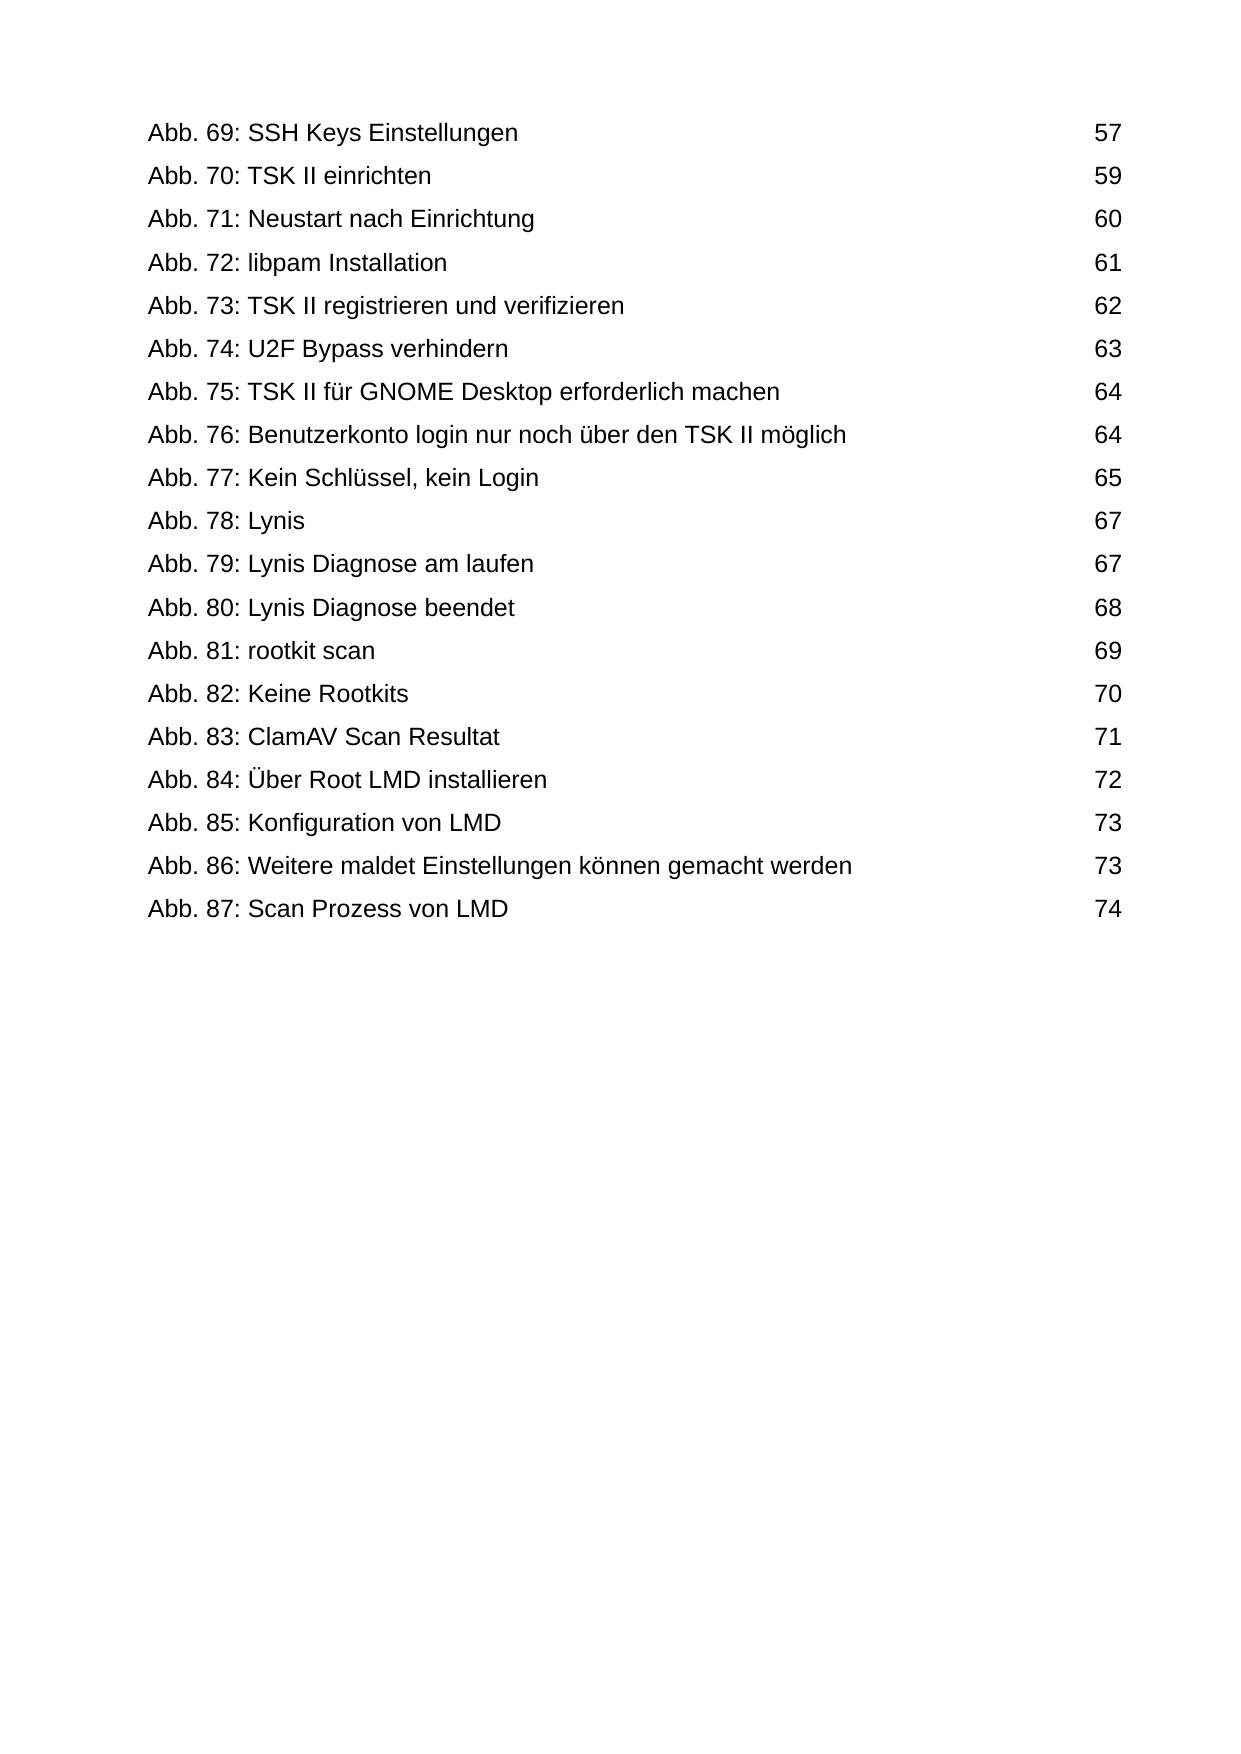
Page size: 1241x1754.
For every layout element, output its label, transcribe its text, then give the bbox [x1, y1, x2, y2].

text Abb. 77: Kein Schlüssel, kein Login 65 [148, 463, 1122, 492]
text Abb. 74: U2F Bypass verhindern 63 [148, 334, 1122, 362]
text Abb. 71: Neustart nach Einrichtung 60 [148, 204, 1122, 233]
text Abb. 69: SSH Keys Einstellungen 57 [148, 118, 1122, 147]
text Abb. 82: Keine Rootkits 70 [148, 679, 1122, 707]
text Abb. 76: Benutzerkonto login nur noch über den TSK II möglich 64 [148, 420, 1122, 449]
text Abb. 83: ClamAV Scan Resultat 71 [148, 722, 1122, 751]
text Abb. 78: Lynis 67 [148, 506, 1122, 535]
text Abb. 80: Lynis Diagnose beendet 68 [148, 592, 1122, 621]
text Abb. 70: TSK II einrichten 59 [148, 161, 1122, 190]
text Abb. 73: TSK II registrieren und verifizieren 62 [148, 291, 1122, 319]
text Abb. 85: Konfiguration von LMD 73 [148, 808, 1122, 837]
text Abb. 72: libpam Installation 61 [148, 247, 1122, 276]
text Abb. 79: Lynis Diagnose am laufen 67 [148, 549, 1122, 578]
text Abb. 86: Weitere maldet Einstellungen können gemacht werden 73 [148, 851, 1122, 880]
text Abb. 75: TSK II für GNOME Desktop erforderlich machen 64 [148, 377, 1122, 406]
text Abb. 84: Über Root LMD installieren 72 [148, 765, 1122, 794]
text Abb. 81: rootkit scan 69 [148, 636, 1122, 664]
text Abb. 87: Scan Prozess von LMD 74 [148, 894, 1122, 923]
